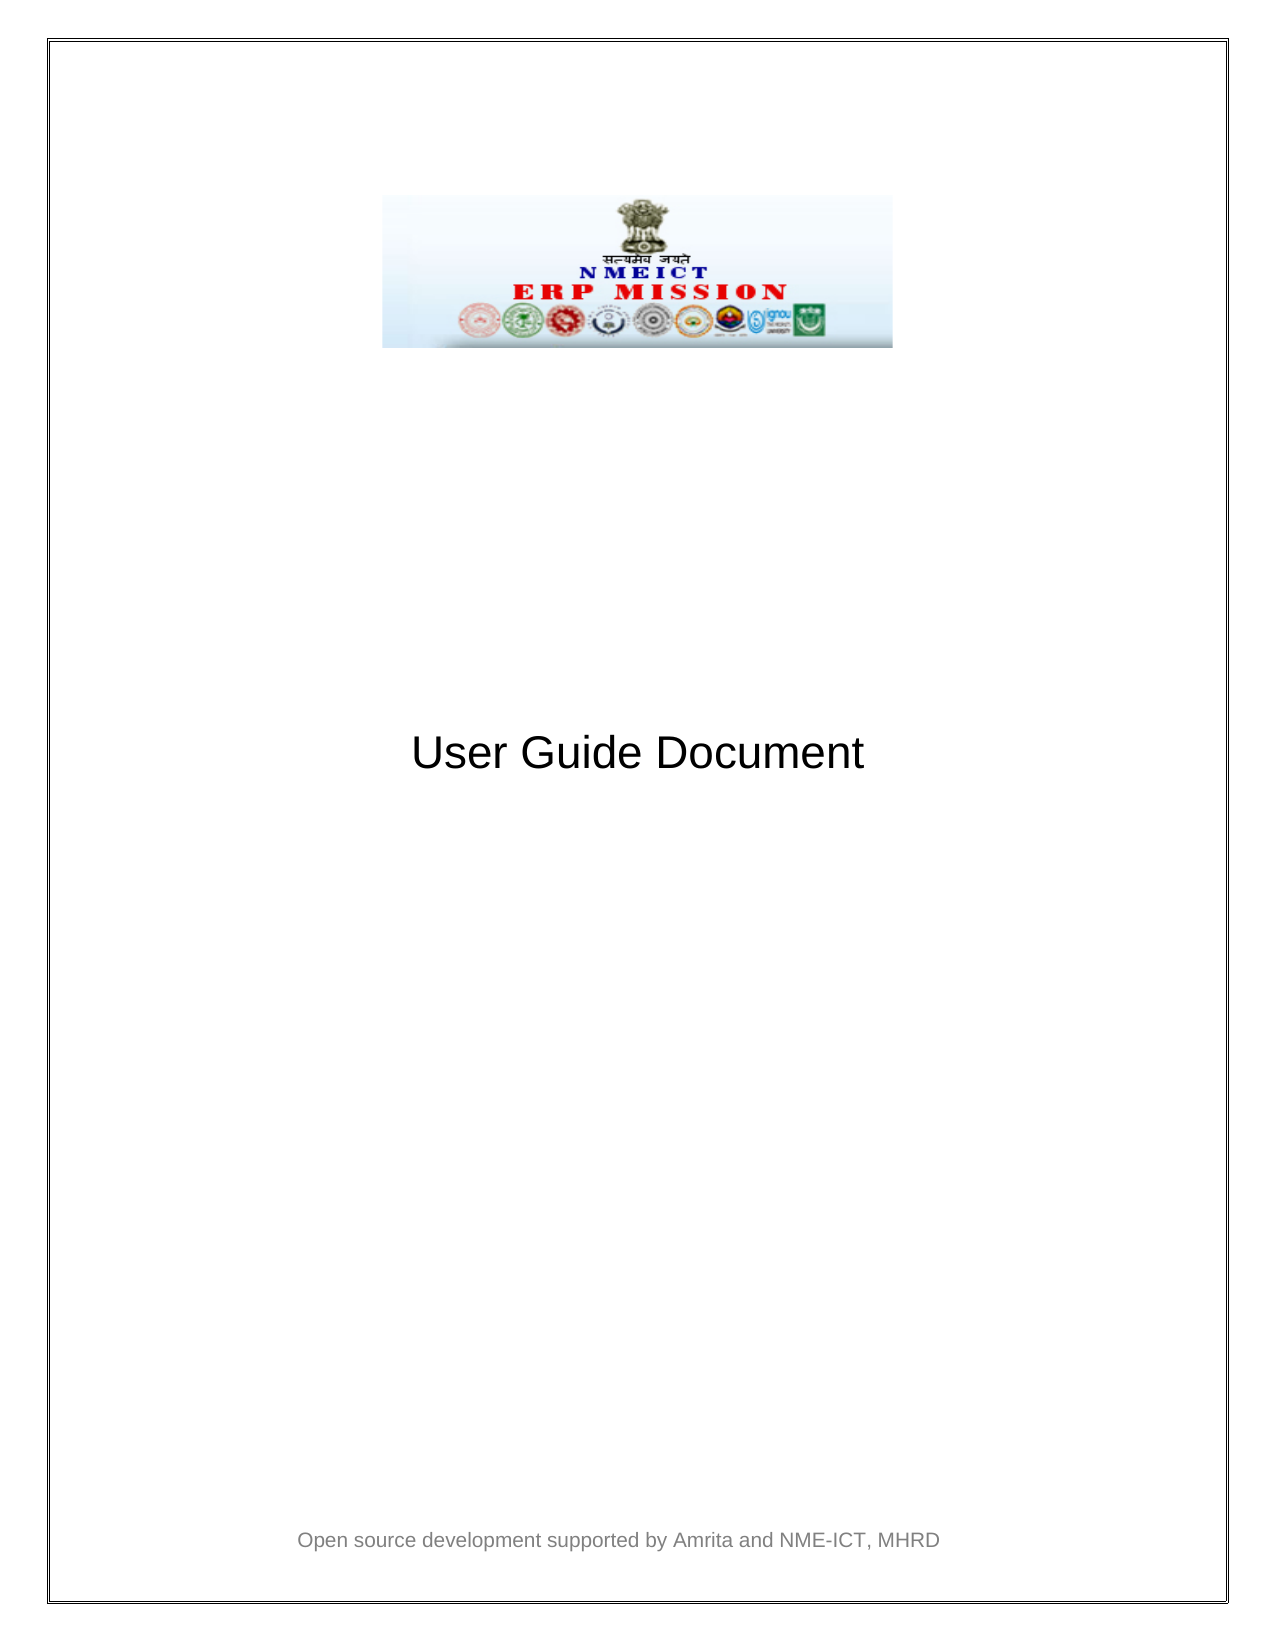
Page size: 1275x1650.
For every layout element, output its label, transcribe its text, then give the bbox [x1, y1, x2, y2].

text User Guide Document [94, 726, 1181, 779]
picture [382, 195, 893, 348]
